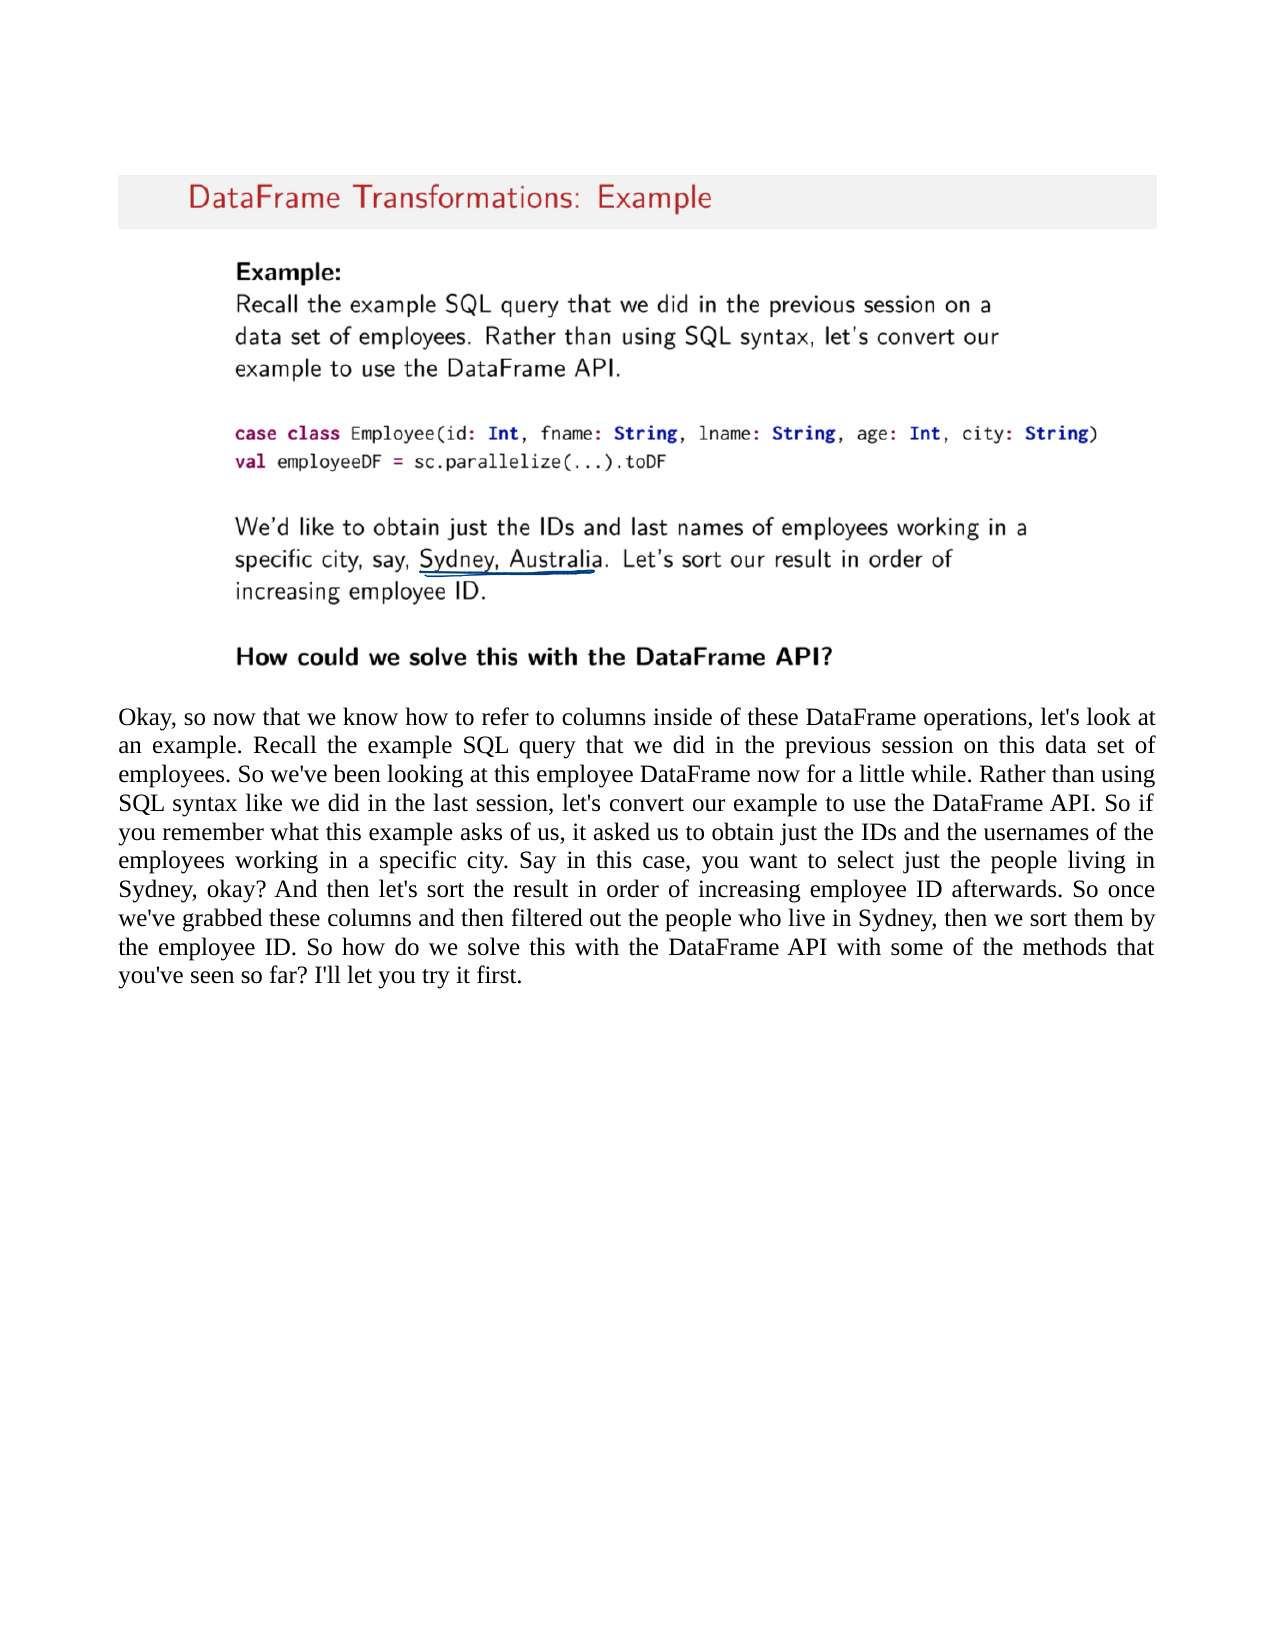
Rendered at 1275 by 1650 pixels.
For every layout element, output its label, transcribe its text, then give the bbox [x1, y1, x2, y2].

picture [118, 175, 1157, 674]
text Okay, so now that we know how to refer to columns inside of these DataFrame operations, let's look at an example. Recall the example SQL query that we did in the previous session on this data set of employees. So we've been looking at this employee DataFrame now for a little while. Rather than using SQL syntax like we did in the last session, let's convert our example to use the DataFrame API. So if you remember what this example asks of us, it asked us to obtain just the IDs and the usernames of the employees working in a specific city. Say in this case, you want to select just the people living in Sydney, okay? And then let's sort the result in order of increasing employee ID afterwards. So once we've grabbed these columns and then filtered out the people who live in Sydney, then we sort them by the employee ID. So how do we solve this with the DataFrame API with some of the methods that you've seen so far? I'll let you try it first. [118, 702, 1157, 989]
